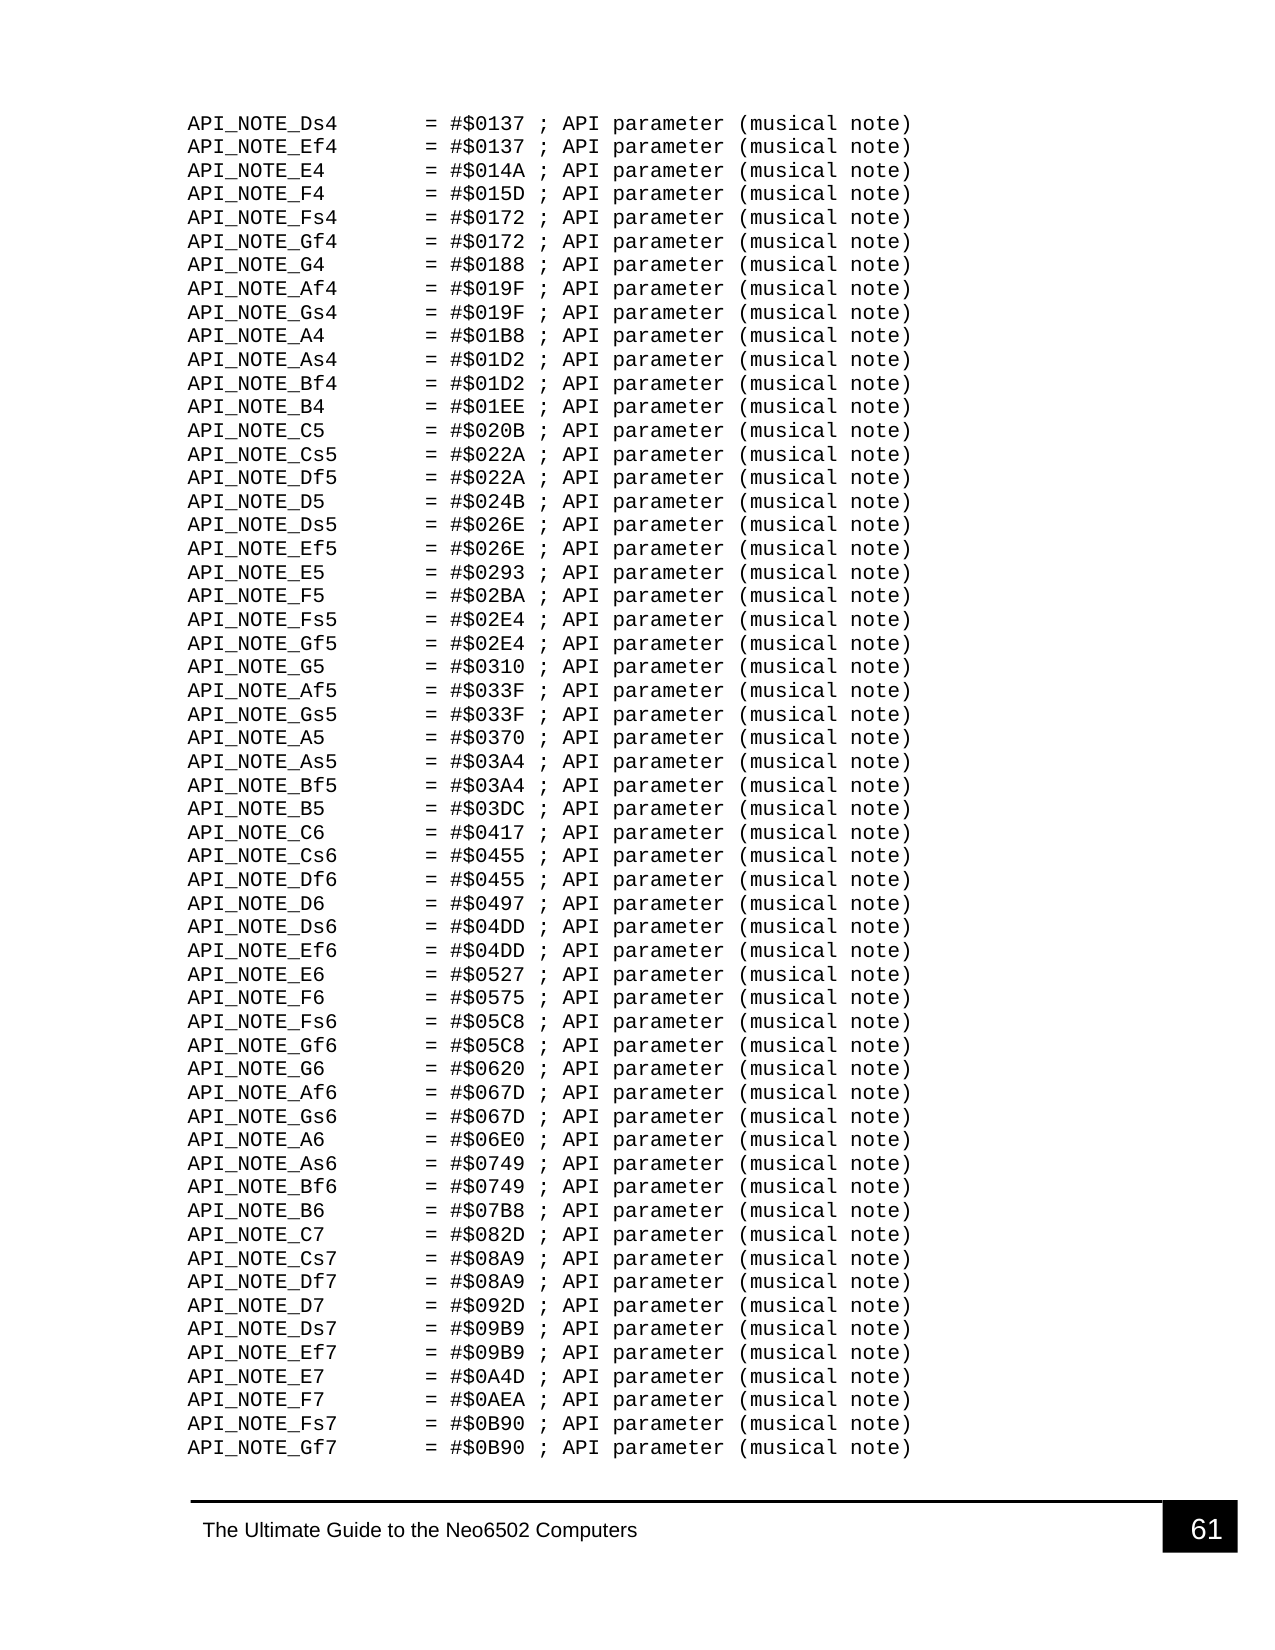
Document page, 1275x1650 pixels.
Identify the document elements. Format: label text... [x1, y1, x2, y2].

text API_NOTE_Gs6 = #$067D ; API parameter (musical note) [187, 1106, 1162, 1129]
text API_NOTE_As4 = #$01D2 ; API parameter (musical note) [187, 349, 1162, 373]
text API_NOTE_Ds5 = #$026E ; API parameter (musical note) [187, 514, 1162, 538]
text API_NOTE_B4 = #$01EE ; API parameter (musical note) [187, 396, 1162, 420]
text API_NOTE_Fs4 = #$0172 ; API parameter (musical note) [187, 207, 1162, 231]
text API_NOTE_E7 = #$0A4D ; API parameter (musical note) [187, 1366, 1162, 1389]
text API_NOTE_F4 = #$015D ; API parameter (musical note) [187, 183, 1162, 207]
text API_NOTE_F5 = #$02BA ; API parameter (musical note) [187, 585, 1162, 609]
text API_NOTE_G5 = #$0310 ; API parameter (musical note) [187, 656, 1162, 680]
text API_NOTE_Gf7 = #$0B90 ; API parameter (musical note) [187, 1437, 1162, 1460]
text API_NOTE_Ef7 = #$09B9 ; API parameter (musical note) [187, 1342, 1162, 1366]
text API_NOTE_Cs6 = #$0455 ; API parameter (musical note) [187, 846, 1162, 869]
text API_NOTE_Ef5 = #$026E ; API parameter (musical note) [187, 538, 1162, 562]
text API_NOTE_B5 = #$03DC ; API parameter (musical note) [187, 798, 1162, 822]
text API_NOTE_Gs4 = #$019F ; API parameter (musical note) [187, 302, 1162, 325]
text API_NOTE_Ds6 = #$04DD ; API parameter (musical note) [187, 916, 1162, 940]
text API_NOTE_Ef6 = #$04DD ; API parameter (musical note) [187, 940, 1162, 964]
text API_NOTE_Af6 = #$067D ; API parameter (musical note) [187, 1082, 1162, 1106]
text API_NOTE_Bf5 = #$03A4 ; API parameter (musical note) [187, 774, 1162, 798]
text API_NOTE_As6 = #$0749 ; API parameter (musical note) [187, 1153, 1162, 1177]
text API_NOTE_Fs5 = #$02E4 ; API parameter (musical note) [187, 609, 1162, 633]
text API_NOTE_Cs7 = #$08A9 ; API parameter (musical note) [187, 1247, 1162, 1271]
text API_NOTE_Fs6 = #$05C8 ; API parameter (musical note) [187, 1011, 1162, 1035]
text API_NOTE_D7 = #$092D ; API parameter (musical note) [187, 1295, 1162, 1318]
text API_NOTE_C5 = #$020B ; API parameter (musical note) [187, 420, 1162, 443]
text API_NOTE_A4 = #$01B8 ; API parameter (musical note) [187, 325, 1162, 349]
text API_NOTE_C6 = #$0417 ; API parameter (musical note) [187, 822, 1162, 846]
text API_NOTE_Ef4 = #$0137 ; API parameter (musical note) [187, 136, 1162, 160]
text API_NOTE_Gs5 = #$033F ; API parameter (musical note) [187, 704, 1162, 727]
text API_NOTE_Cs5 = #$022A ; API parameter (musical note) [187, 443, 1162, 467]
text API_NOTE_Gf5 = #$02E4 ; API parameter (musical note) [187, 633, 1162, 656]
text API_NOTE_E4 = #$014A ; API parameter (musical note) [187, 160, 1162, 183]
text API_NOTE_A6 = #$06E0 ; API parameter (musical note) [187, 1129, 1162, 1153]
text API_NOTE_Fs7 = #$0B90 ; API parameter (musical note) [187, 1413, 1162, 1437]
text API_NOTE_Df7 = #$08A9 ; API parameter (musical note) [187, 1271, 1162, 1295]
text API_NOTE_D5 = #$024B ; API parameter (musical note) [187, 491, 1162, 514]
text API_NOTE_E6 = #$0527 ; API parameter (musical note) [187, 964, 1162, 987]
text API_NOTE_Ds7 = #$09B9 ; API parameter (musical note) [187, 1318, 1162, 1342]
text API_NOTE_Gf4 = #$0172 ; API parameter (musical note) [187, 231, 1162, 254]
text API_NOTE_Gf6 = #$05C8 ; API parameter (musical note) [187, 1035, 1162, 1058]
text API_NOTE_Df6 = #$0455 ; API parameter (musical note) [187, 869, 1162, 893]
text API_NOTE_Af5 = #$033F ; API parameter (musical note) [187, 680, 1162, 704]
text API_NOTE_B6 = #$07B8 ; API parameter (musical note) [187, 1200, 1162, 1224]
text API_NOTE_D6 = #$0497 ; API parameter (musical note) [187, 893, 1162, 916]
text API_NOTE_A5 = #$0370 ; API parameter (musical note) [187, 727, 1162, 751]
text API_NOTE_F6 = #$0575 ; API parameter (musical note) [187, 987, 1162, 1011]
text API_NOTE_C7 = #$082D ; API parameter (musical note) [187, 1224, 1162, 1247]
text API_NOTE_As5 = #$03A4 ; API parameter (musical note) [187, 751, 1162, 774]
text API_NOTE_G4 = #$0188 ; API parameter (musical note) [187, 254, 1162, 278]
text API_NOTE_Ds4 = #$0137 ; API parameter (musical note) [187, 112, 1162, 136]
text API_NOTE_Bf6 = #$0749 ; API parameter (musical note) [187, 1177, 1162, 1200]
text API_NOTE_G6 = #$0620 ; API parameter (musical note) [187, 1058, 1162, 1082]
text API_NOTE_E5 = #$0293 ; API parameter (musical note) [187, 562, 1162, 585]
text API_NOTE_Bf4 = #$01D2 ; API parameter (musical note) [187, 373, 1162, 396]
text API_NOTE_Af4 = #$019F ; API parameter (musical note) [187, 278, 1162, 302]
text API_NOTE_Df5 = #$022A ; API parameter (musical note) [187, 467, 1162, 491]
text API_NOTE_F7 = #$0AEA ; API parameter (musical note) [187, 1389, 1162, 1413]
